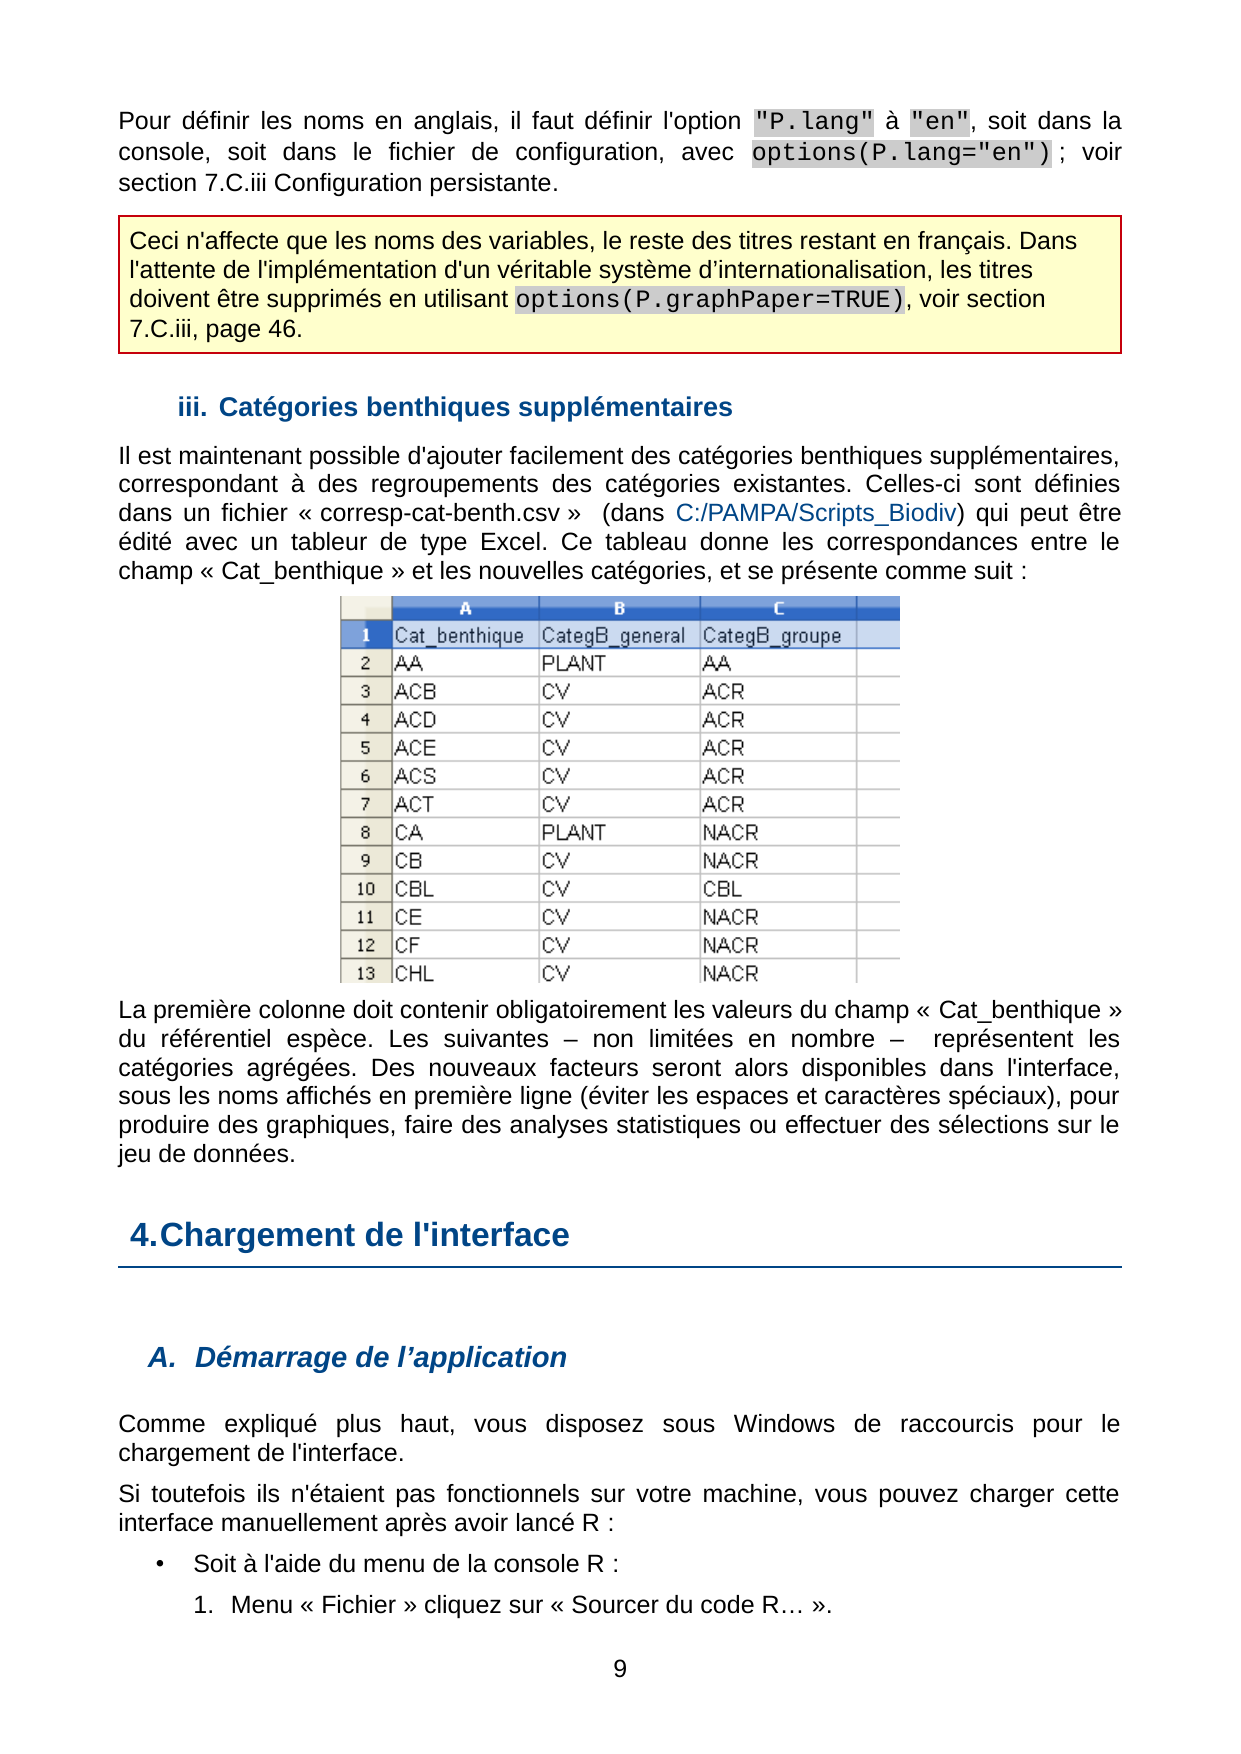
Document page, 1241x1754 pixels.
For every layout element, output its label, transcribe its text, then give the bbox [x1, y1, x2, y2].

subtitle Catégories benthiques supplémentaires [177, 391, 1122, 422]
picture [340, 596, 900, 983]
subtitle Démarrage de l’application [148, 1340, 1122, 1373]
list Menu « Fichier » cliquez sur « Sourcer du code R… ». [193, 1591, 1122, 1619]
text Ceci n'affecte que les noms des variables, le reste des titres restant en français. Dans l'attente de l'implémentation d'un véritable système d’internationalisation, les titres doivent être supprimés en utilisant options(P.graphPaper=TRUE), voir section 7.C.iii, page 46. [120, 217, 1120, 352]
text Si toutefois ils n'étaient pas fonctionnels sur votre machine, vous pouvez charger cette interface manuellement après avoir lancé R : [118, 1479, 1122, 1537]
list Soit à l'aide du menu de la console R : [156, 1549, 1122, 1578]
subtitle Chargement de l'interface [118, 1203, 1122, 1266]
text Il est maintenant possible d'ajouter facilement des catégories benthiques supplémentaires, correspondant à des regroupements des catégories existantes. Celles-ci sont définies dans un fichier « corresp-cat-benth.csv » (dans C:/PAMPA/Scripts_Biodiv) qui peut être édité avec un tableur de type Excel. Ce tableau donne les correspondances entre le champ « Cat_benthique » et les nouvelles catégories, et se présente comme suit : [118, 441, 1122, 584]
text Pour définir les noms en anglais, il faut définir l'option "P.lang" à "en", soit dans la console, soit dans le fichier de configuration, avec options(P.lang="en") ; voir section 7.C.iii Configuration persistante. [118, 106, 1122, 197]
text Comme expliqué plus haut, vous disposez sous Windows de raccourcis pour le chargement de l'interface. [118, 1409, 1122, 1467]
text La première colonne doit contenir obligatoirement les valeurs du champ « Cat_benthique » du référentiel espèce. Les suivantes – non limitées en nombre – représentent les catégories agrégées. Des nouveaux facteurs seront alors disponibles dans l'interface, sous les noms affichés en première ligne (éviter les espaces et caractères spéciaux), pour produire des graphiques, faire des analyses statistiques ou effectuer des sélections sur le jeu de données. [118, 995, 1122, 1168]
